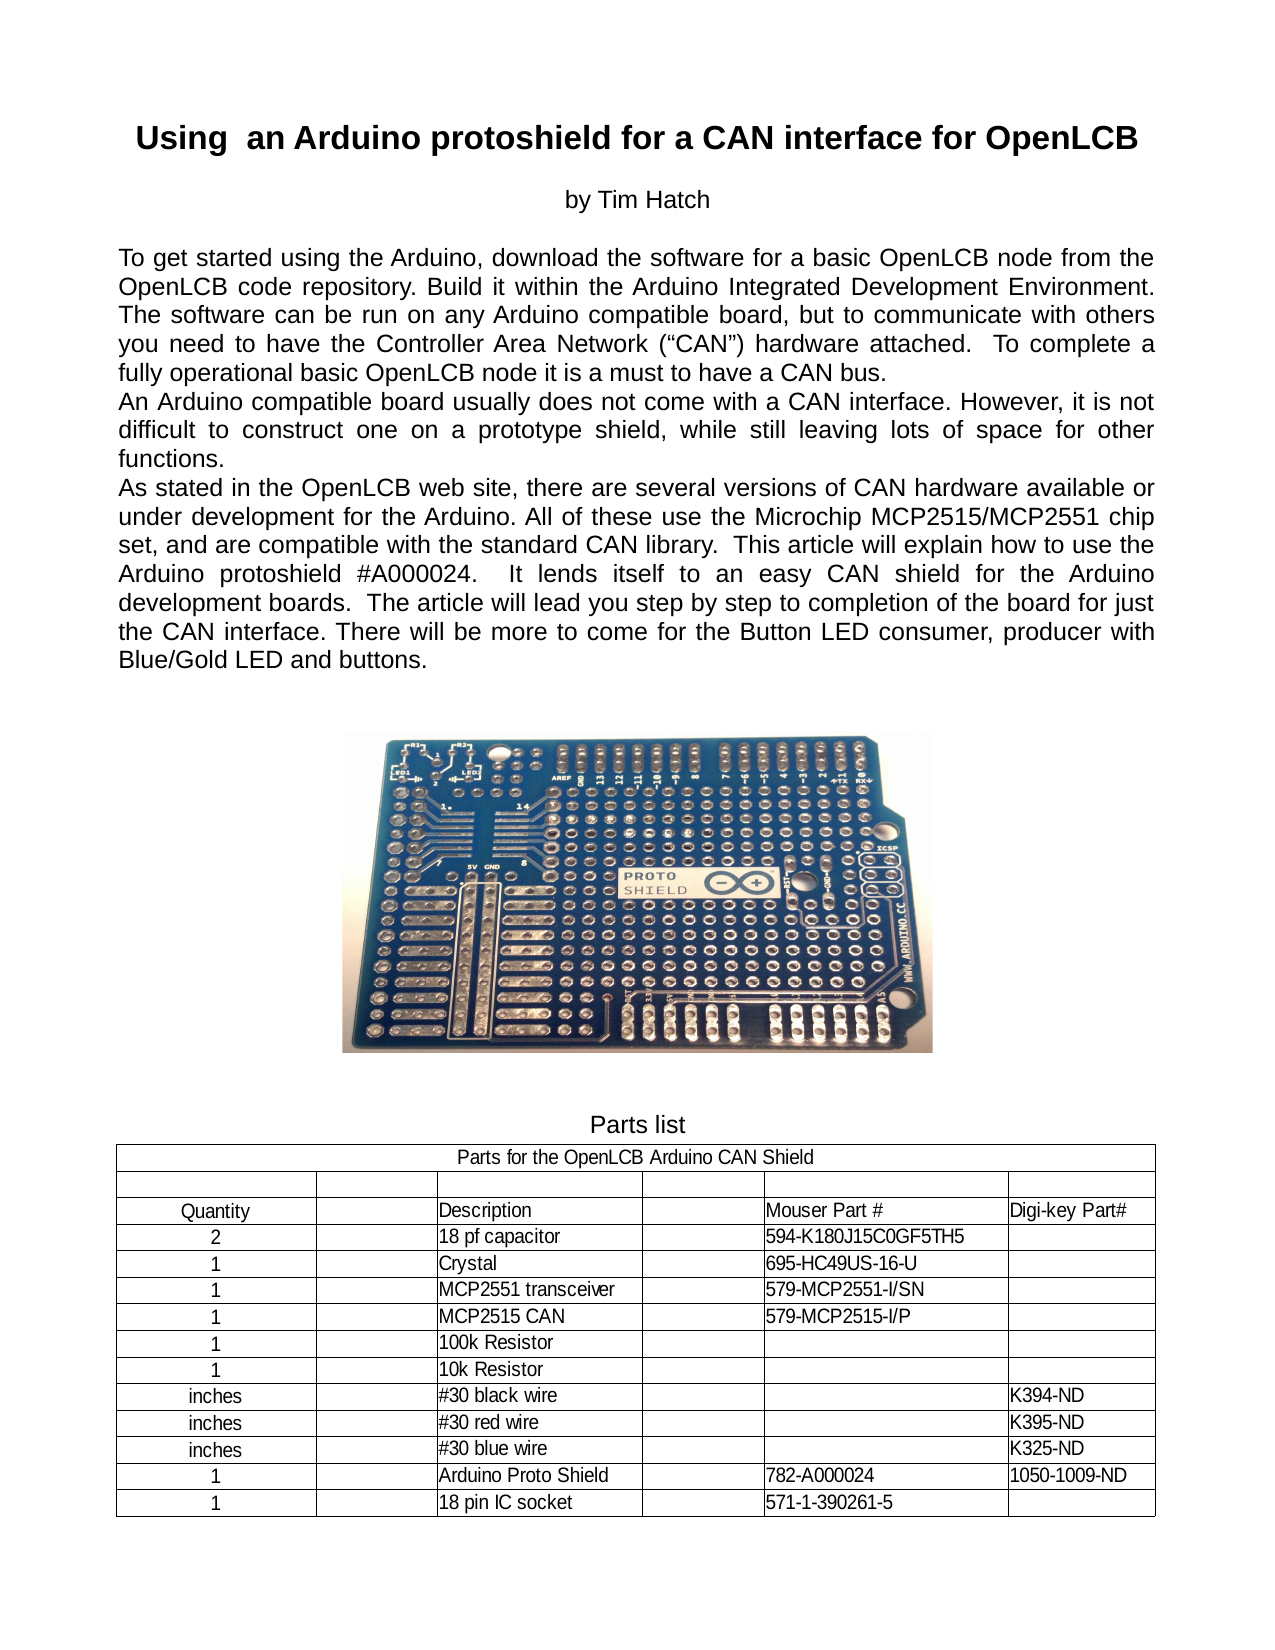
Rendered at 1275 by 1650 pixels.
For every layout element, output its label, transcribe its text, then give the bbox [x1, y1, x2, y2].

text by Tim Hatch [118, 185, 1157, 214]
text As stated in the OpenLCB web site, there are several versions of CAN hardware available or under development for the Arduino. All of these use the Microchip MCP2515/MCP2551 chip set, and are compatible with the standard CAN library. This article will explain how to use the Arduino protoshield #A000024. It lends itself to an easy CAN shield for the Arduino development boards. The article will lead you step by step to completion of the board for just the CAN interface. There will be more to come for the Button LED consumer, producer with Blue/Gold LED and buttons. [118, 473, 1157, 674]
picture [342, 731, 933, 1053]
text To get started using the Arduino, download the software for a basic OpenLCB node from the OpenLCB code repository. Build it within the Arduino Integrated Development Environment. The software can be run on any Arduino compatible board, but to communicate with others you need to have the Controller Area Network (“CAN”) hardware attached. To complete a fully operational basic OpenLCB node it is a must to have a CAN bus. [118, 243, 1157, 387]
text Parts list [118, 1110, 1157, 1139]
text Using an Arduino protoshield for a CAN interface for OpenLCB [118, 118, 1157, 157]
text An Arduino compatible board usually does not come with a CAN interface. However, it is not difficult to construct one on a prototype shield, while still leaving lots of space for other functions. [118, 387, 1157, 473]
